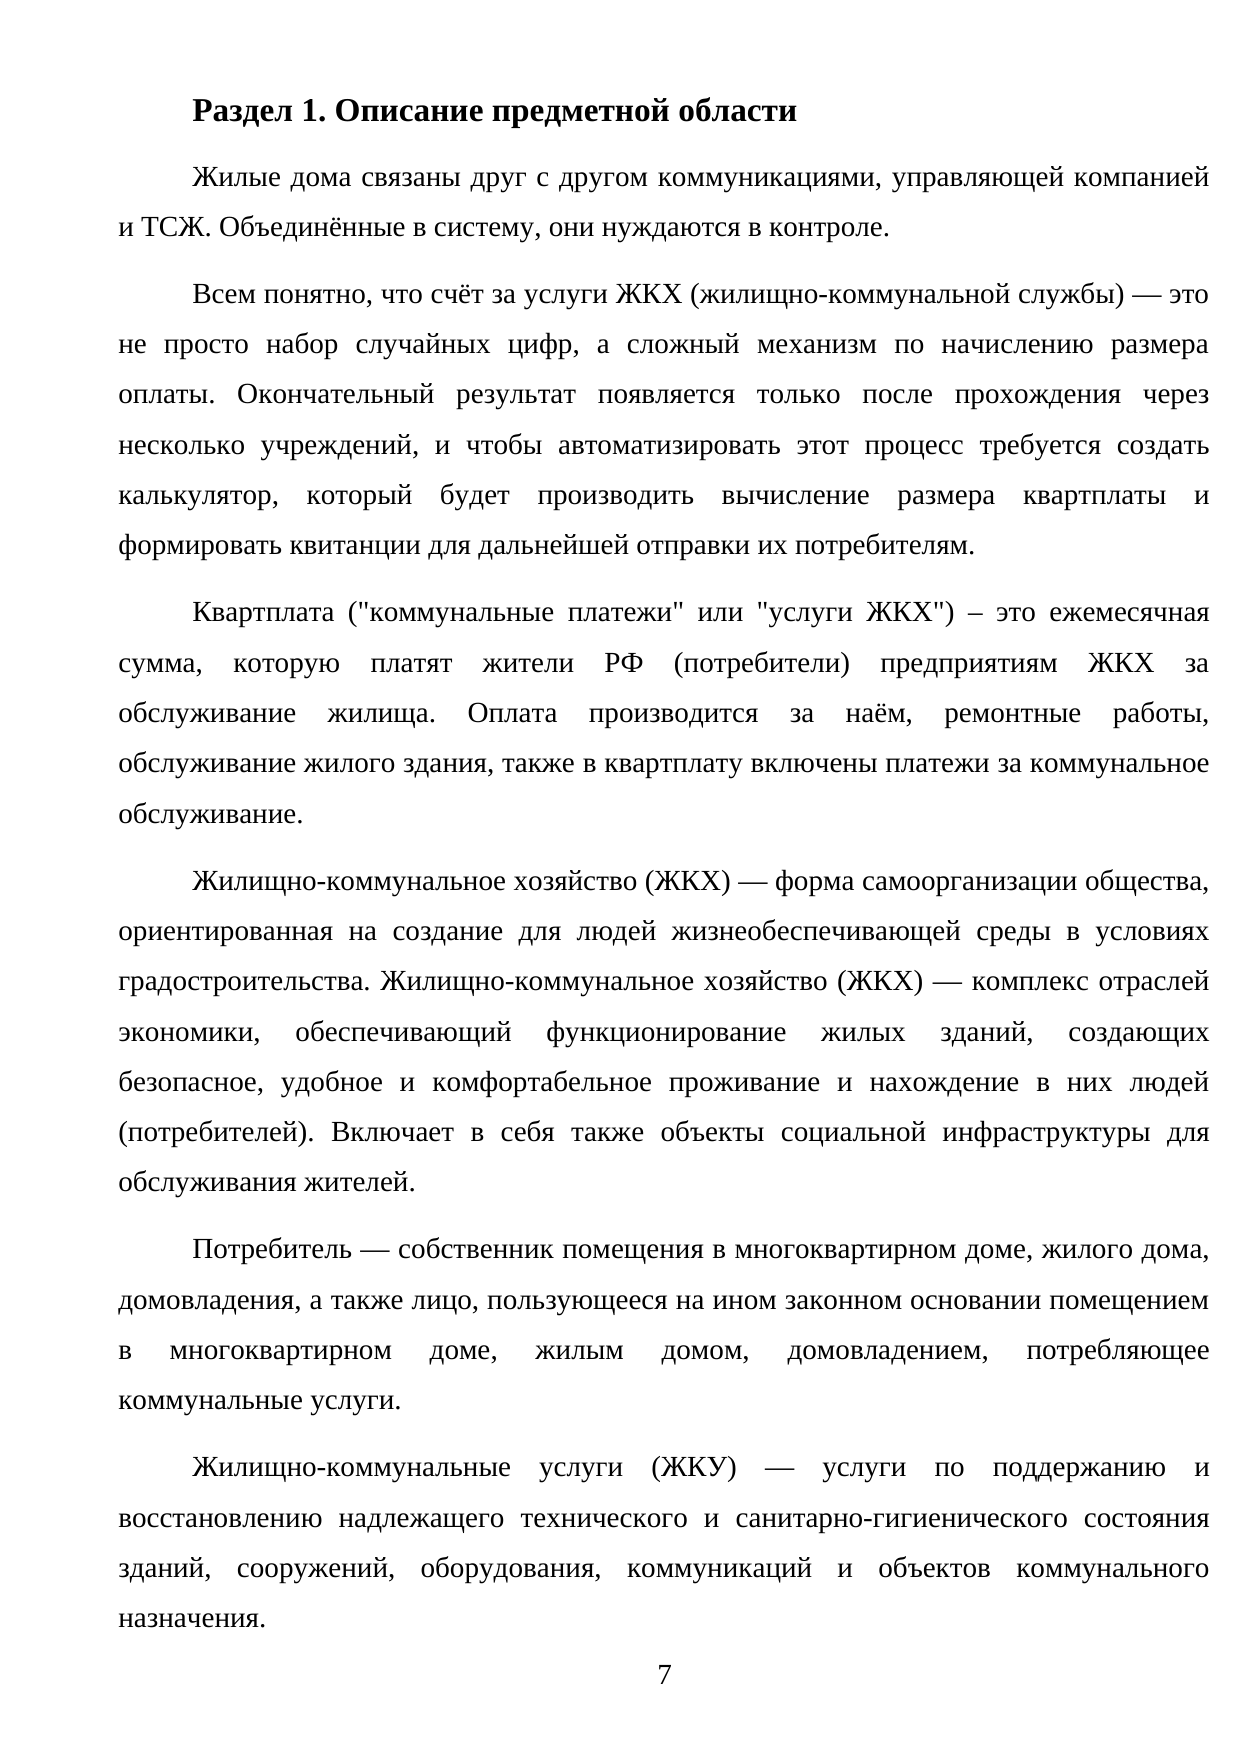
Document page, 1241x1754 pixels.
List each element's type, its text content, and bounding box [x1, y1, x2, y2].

text Жилищно-коммунальное хозяйство (ЖКХ) — форма самоорганизации общества, ориентированная на создание для людей жизнеобеспечивающей среды в условиях градостроительства. Жилищно-коммунальное хозяйство (ЖКХ) — комплекс отраслей экономики, обеспечивающий функционирование жилых зданий, создающих безопасное, удобное и комфортабельное проживание и нахождение в них людей (потребителей). Включает в себя также объекты социальной инфраструктуры для обслуживания жителей. [118, 863, 1211, 1198]
text Квартплата ("коммунальные платежи" или "услуги ЖКХ") – это ежемесячная сумма, которую платят жители РФ (потребители) предприятиям ЖКХ за обслуживание жилища. Оплата производится за наём, ремонтные работы, обслуживание жилого здания, также в квартплату включены платежи за коммунальное обслуживание. [118, 594, 1211, 829]
subtitle Раздел 1. Описание предметной области [118, 91, 1211, 129]
text Потребитель — собственник помещения в многоквартирном доме, жилого дома, домовладения, а также лицо, пользующееся на ином законном основании помещением в многоквартирном доме, жилым домом, домовладением, потребляющее коммунальные услуги. [118, 1232, 1211, 1416]
text Жилые дома связаны друг с другом коммуникациями, управляющей компанией и ТСЖ. Объединённые в систему, они нуждаются в контроле. [118, 159, 1211, 242]
text Жилищно-коммунальные услуги (ЖКУ) — услуги по поддержанию и восстановлению надлежащего технического и санитарно-гигиенического состояния зданий, сооружений, оборудования, коммуникаций и объектов коммунального назначения. [118, 1449, 1211, 1634]
text Всем понятно, что счёт за услуги ЖКХ (жилищно-коммунальной службы) — это не просто набор случайных цифр, а сложный механизм по начислению размера оплаты. Окончательный результат появляется только после прохождения через несколько учреждений, и чтобы автоматизировать этот процесс требуется создать калькулятор, который будет производить вычисление размера квартплаты и формировать квитанции для дальнейшей отправки их потребителям. [118, 276, 1211, 561]
